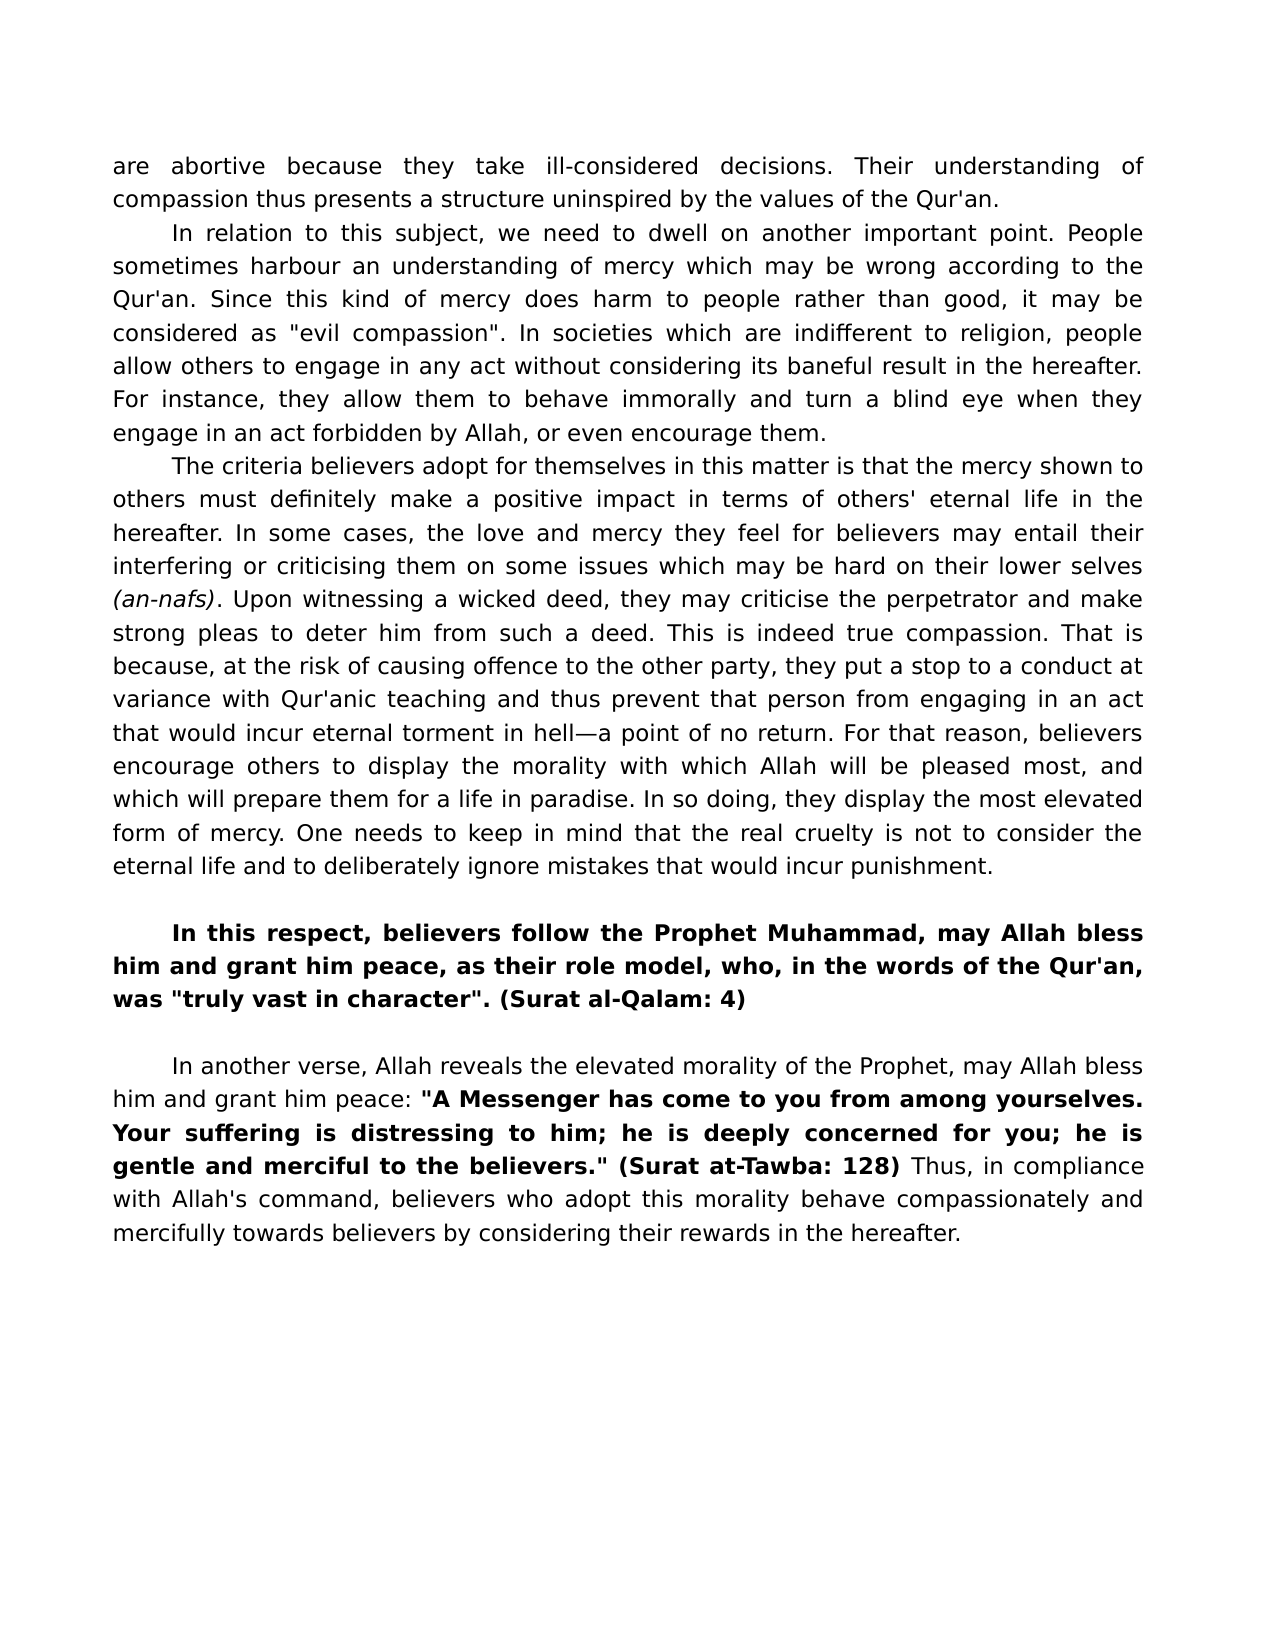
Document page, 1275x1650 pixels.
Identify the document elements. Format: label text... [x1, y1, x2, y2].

text In this respect, believers follow the Prophet Muhammad, may Allah bless him and grant him peace, as their role model, who, in the words of the Qur'an, was "truly vast in character". (Surat al-Qalam: 4) [112, 914, 1145, 1014]
text are abortive because they take ill-considered decisions. Their understanding of compassion thus presents a structure uninspired by the values of the Qur'an. [112, 148, 1145, 214]
text The criteria believers adopt for themselves in this matter is that the mercy shown to others must definitely make a positive impact in terms of others' eternal life in the hereafter. In some cases, the love and mercy they feel for believers may entail their interfering or criticising them on some issues which may be hard on their lower selves (an-nafs). Upon witnessing a wicked deed, they may criticise the perpetrator and make strong pleas to deter him from such a deed. This is indeed true compassion. That is because, at the risk of causing offence to the other party, they put a stop to a conduct at variance with Qur'anic teaching and thus prevent that person from engaging in an act that would incur eternal torment in hell—a point of no return. For that reason, believers encourage others to display the morality with which Allah will be pleased most, and which will prepare them for a life in paradise. In so doing, they display the most elevated form of mercy. One needs to keep in mind that the real cruelty is not to consider the eternal life and to deliberately ignore mistakes that would incur punishment. [112, 448, 1145, 881]
text In another verse, Allah reveals the elevated morality of the Prophet, may Allah bless him and grant him peace: "A Messenger has come to you from among yourselves. Your suffering is distressing to him; he is deeply concerned for you; he is gentle and merciful to the believers." (Surat at-Tawba: 128) Thus, in compliance with Allah's command, believers who adopt this morality behave compassionately and mercifully towards believers by considering their rewards in the hereafter. [112, 1048, 1145, 1248]
text In relation to this subject, we need to dwell on another important point. People sometimes harbour an understanding of mercy which may be wrong according to the Qur'an. Since this kind of mercy does harm to people rather than good, it may be considered as "evil compassion". In societies which are indifferent to religion, people allow others to engage in any act without considering its baneful result in the hereafter. For instance, they allow them to behave immorally and turn a blind eye when they engage in an act forbidden by Allah, or even encourage them. [112, 214, 1145, 448]
